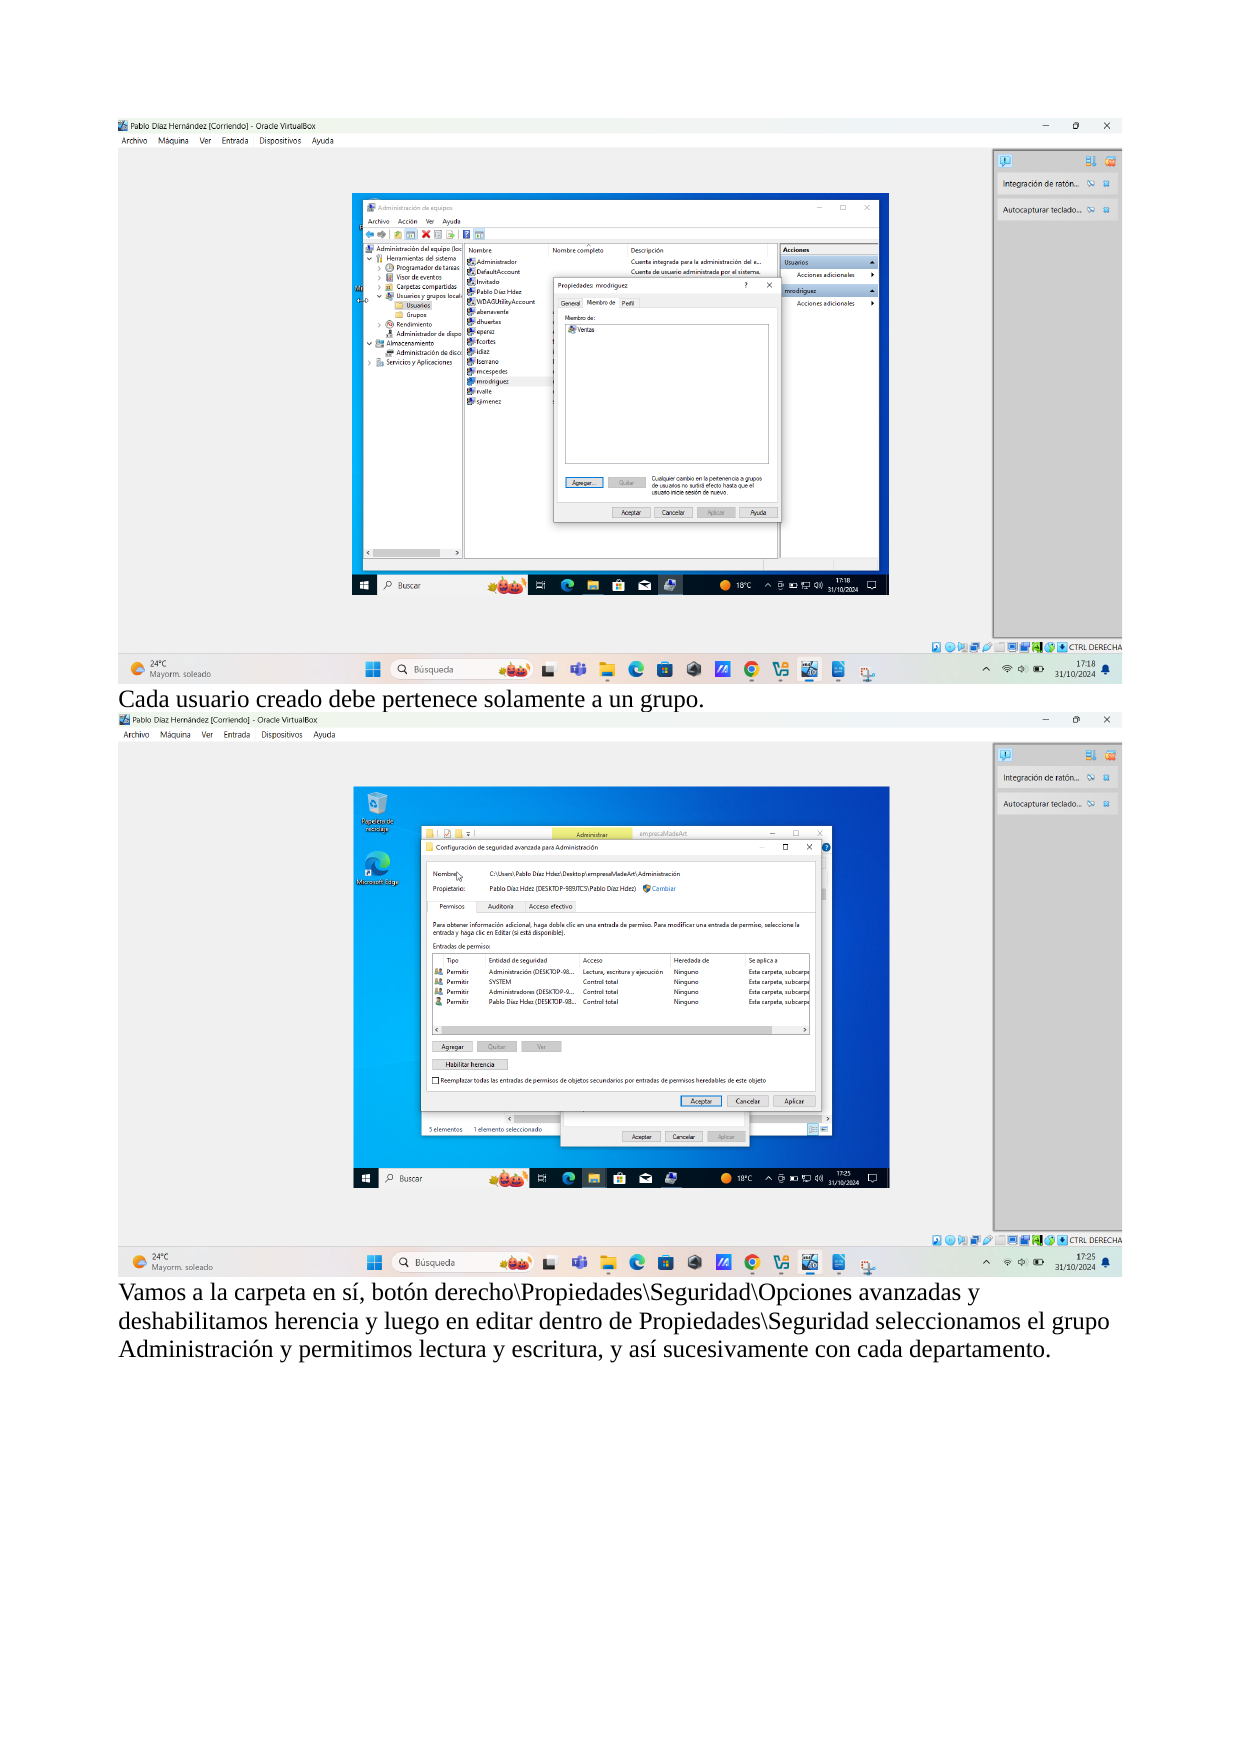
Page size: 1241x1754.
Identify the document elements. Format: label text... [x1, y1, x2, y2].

picture [118, 118, 1123, 684]
text Vamos a la carpeta en sí, botón derecho\Propiedades\Seguridad\Opciones avanzadas y deshabilitamos herencia y luego en editar dentro de Propiedades\Seguridad seleccionamos el grupo Administración y permitimos lectura y escritura, y así sucesivamente con cada departamento. [118, 1277, 1122, 1363]
picture [118, 712, 1123, 1277]
text Cada usuario creado debe pertenece solamente a un grupo. [118, 684, 1122, 712]
